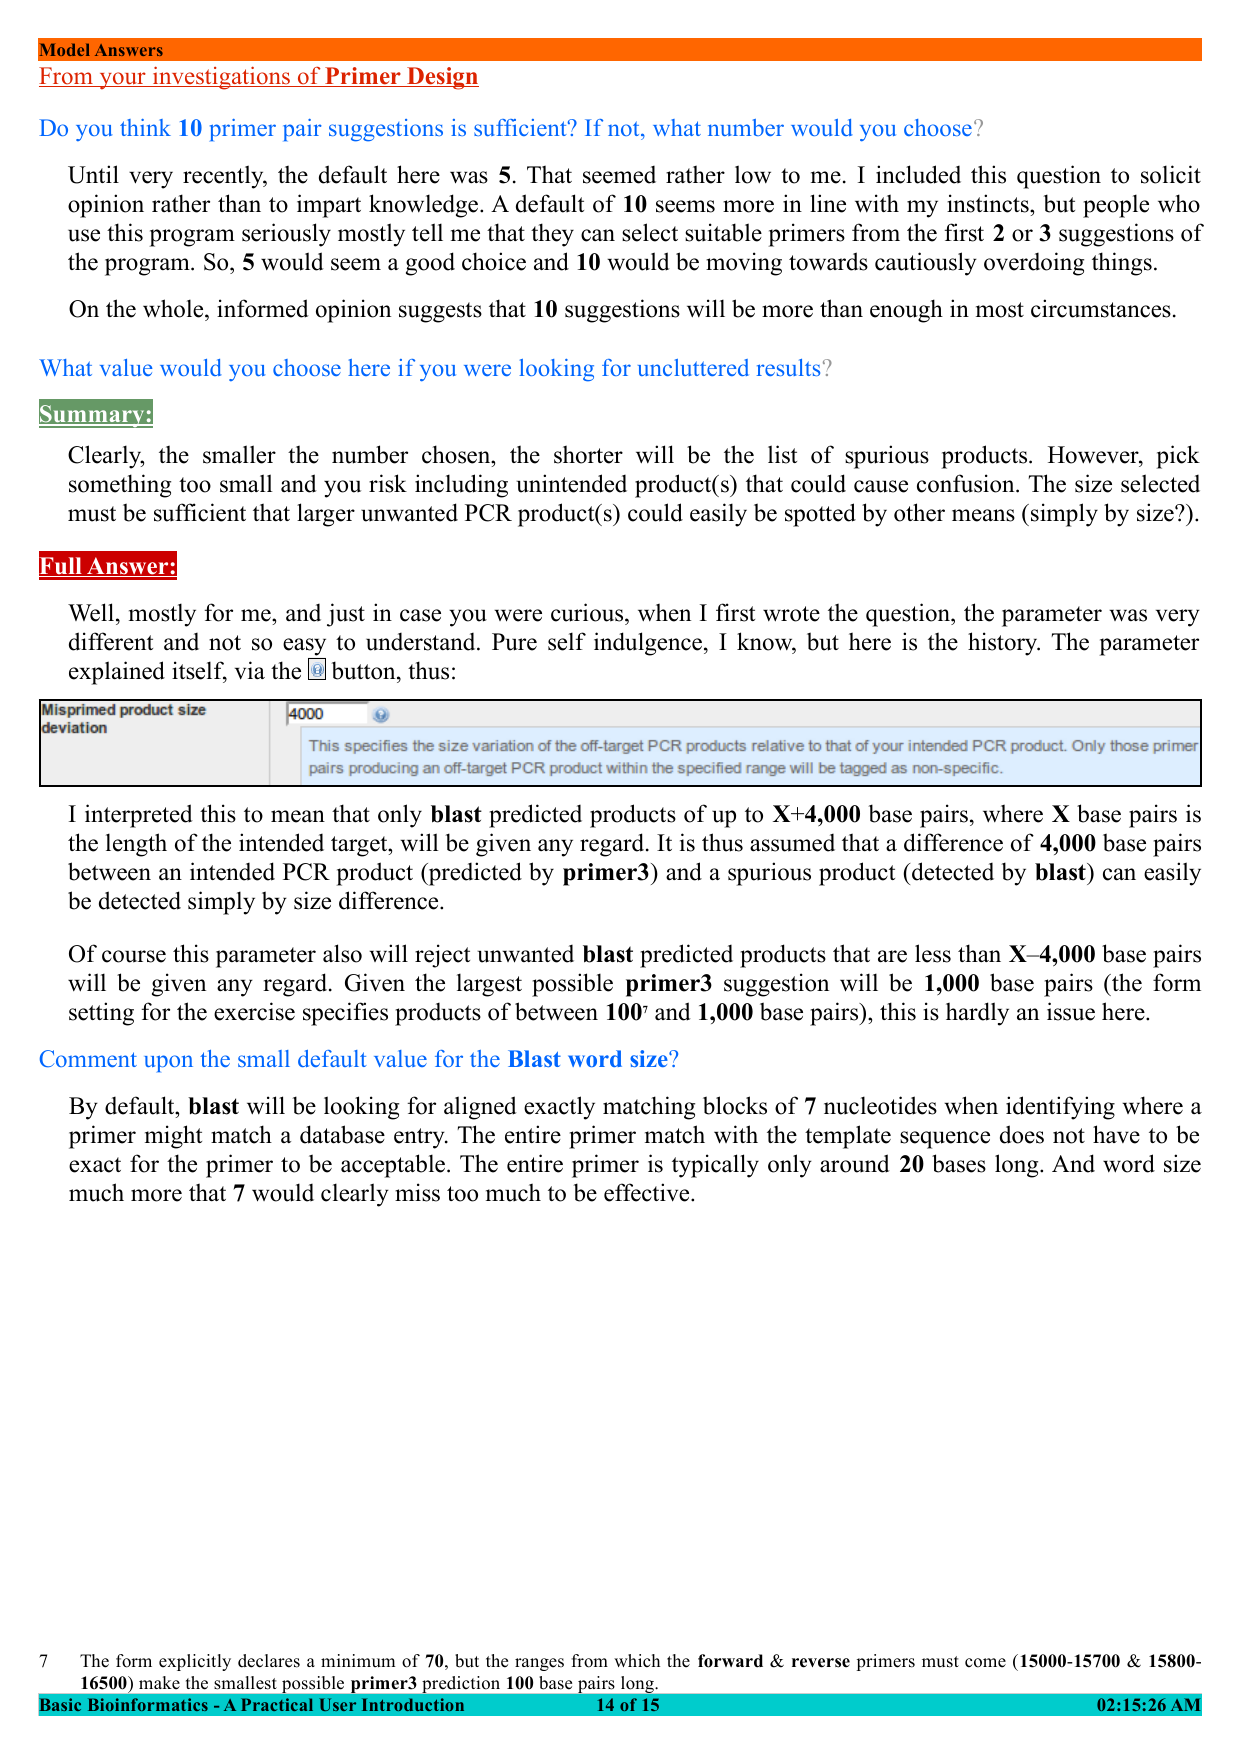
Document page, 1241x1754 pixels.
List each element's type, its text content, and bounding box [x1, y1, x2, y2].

text I interpreted this to mean that only blast predicted products of up to X+4,000 base pairs, where X base pairs is the length of the intended target, will be given any regard. It is thus assumed that a difference of 4,000 base pairs between an intended PCR product (predicted by primer3) and a spurious product (detected by blast) can easily be detected simply by size difference. [68, 787, 1202, 915]
text Of course this parameter also will reject unwanted blast predicted products that are less than X–4,000 base pairs will be given any regard. Given the largest possible primer3 suggestion will be 1,000 base pairs (the form setting for the exercise specifies products of between 100 and 1,000 base pairs), this is hardly an issue here. [68, 939, 1202, 1026]
picture [41, 701, 1200, 785]
text Comment upon the small default value for the Blast word size? [38, 1044, 1202, 1073]
text Well, mostly for me, and just in case you were curious, when I first wrote the question, the parameter was very different and not so easy to understand. Pure self indulgence, I know, but here is the history. The parameter explained itself, via thebutton, thus: [68, 598, 1202, 685]
text Clearly, the smaller the number chosen, the shorter will be the list of spurious products. However, pick something too small and you risk including unintended product(s) that could cause confusion. The size selected must be sufficient that larger unwanted PCR product(s) could easily be spotted by other means (simply by size?). [68, 440, 1202, 527]
text What value would you choose here if you were looking for uncluttered results? [38, 352, 1202, 381]
text Full Answer: [38, 551, 1202, 580]
text From your investigations of Primer Design [38, 61, 1202, 89]
text By default, blast will be looking for aligned exactly matching blocks of 7 nucleotides when identifying where a primer might match a database entry. The entire primer match with the template sequence does not have to be exact for the primer to be acceptable. The entire primer is typically only around 20 bases long. And word size much more that 7 would clearly miss too much to be effective. [69, 1091, 1202, 1207]
text Until very recently, the default here was 5. That seemed rather low to me. I included this question to solicit opinion rather than to impart knowledge. A default of 10 seems more in line with my instincts, but people who use this program seriously mostly tell me that they can select suitable primers from the first 2 or 3 suggestions of the program. So, 5 would seem a good choice and 10 would be moving towards cautiously overdoing things. [68, 160, 1202, 276]
text Do you think 10 primer pair suggestions is sufficient? If not, what number would you choose? [38, 113, 1202, 142]
text Summary: [38, 399, 1202, 428]
text On the whole, informed opinion suggests that 10 suggestions will be more than enough in most circumstances. [69, 294, 1202, 323]
picture [309, 659, 325, 679]
text The form explicitly declares a minimum of 70, but the ranges from which the forward & reverse primers must come (15000-15700 & 15800-16500) make the smallest possible primer3 prediction 100 base pairs long. [38, 1649, 1202, 1693]
